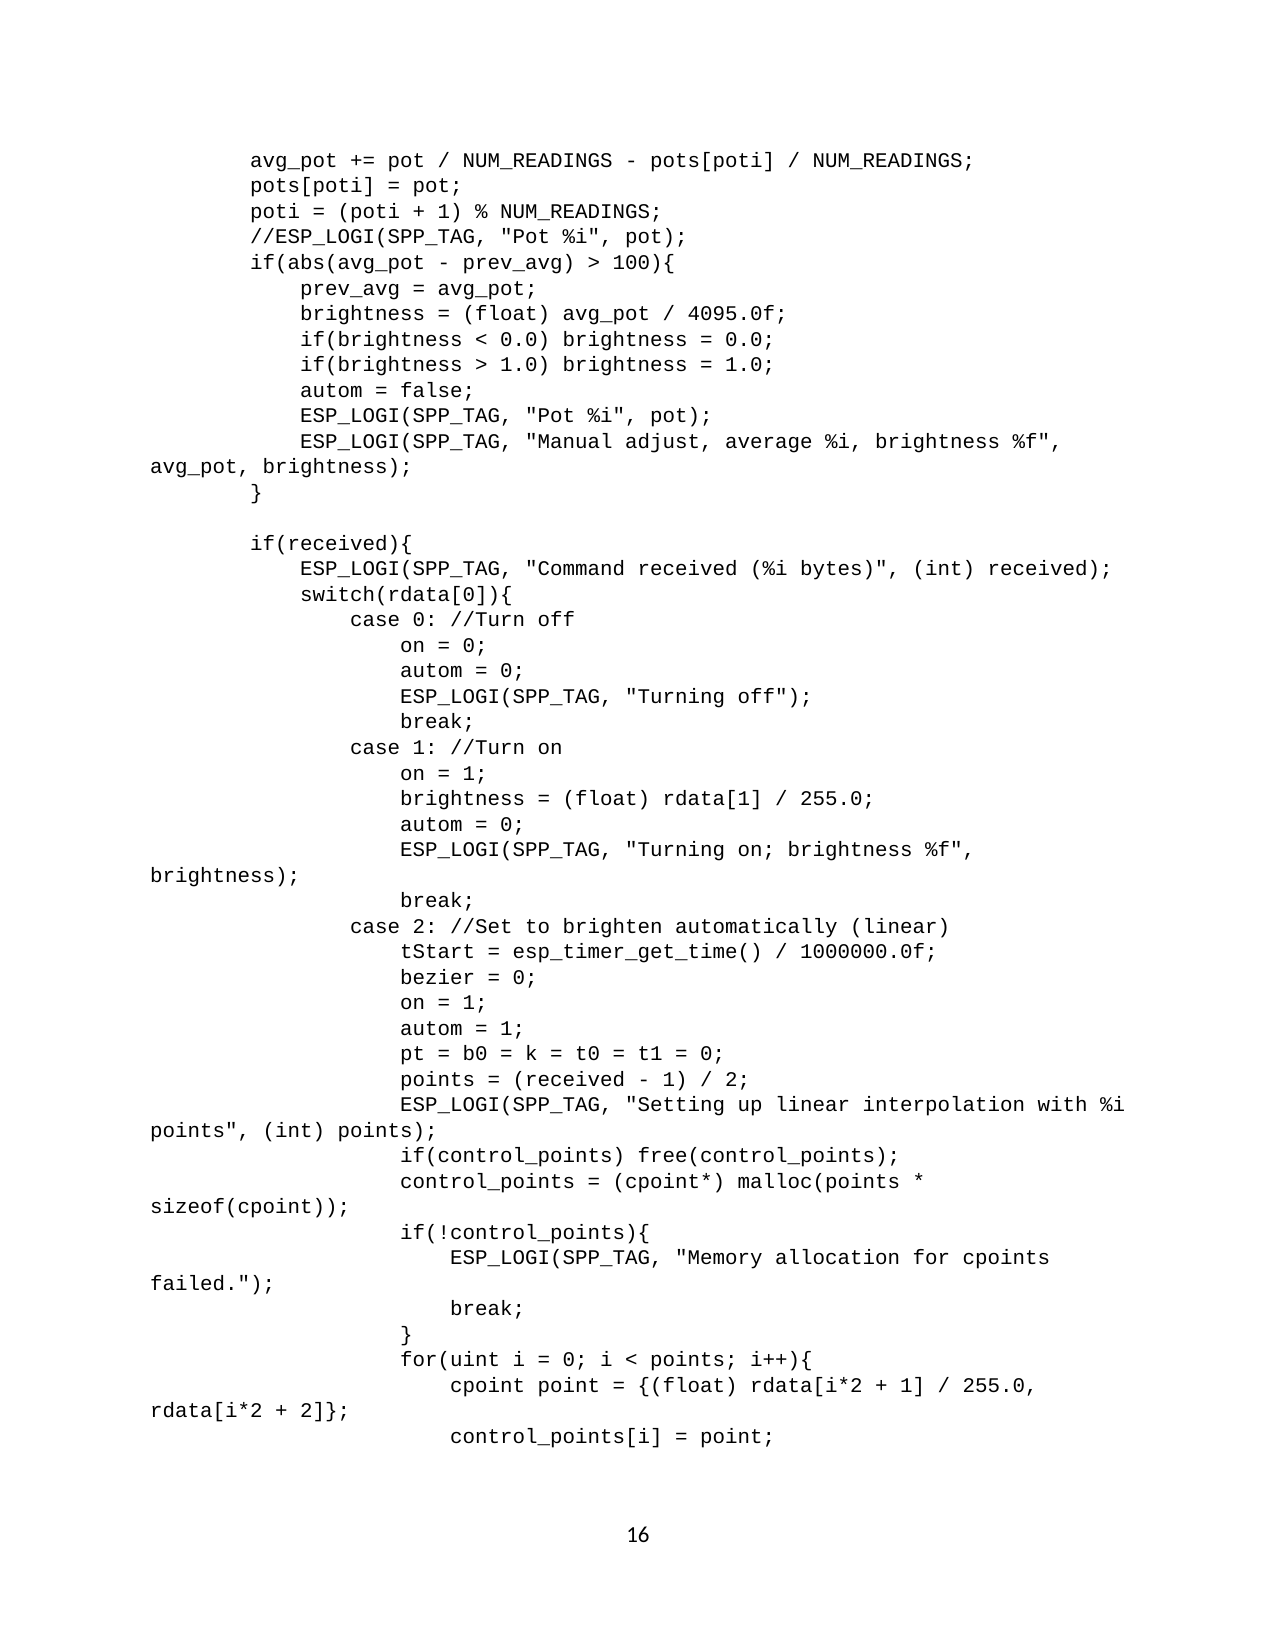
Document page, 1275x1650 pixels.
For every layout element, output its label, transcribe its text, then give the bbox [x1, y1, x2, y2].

text autom = 1; [150, 1018, 1125, 1041]
text switch(rdata[0]){ [150, 584, 1125, 607]
text brightness = (float) rdata[1] / 255.0; [150, 788, 1125, 812]
text } [150, 1324, 1125, 1348]
text brightness = (float) avg_pot / 4095.0f; [150, 303, 1125, 327]
text points = (received - 1) / 2; [150, 1069, 1125, 1092]
text if(abs(avg_pot - prev_avg) > 100){ [150, 252, 1125, 276]
text pt = b0 = k = t0 = t1 = 0; [150, 1043, 1125, 1067]
text ESP_LOGI(SPP_TAG, "Turning on; brightness %f", brightness); [150, 839, 1125, 888]
text case 2: //Set to brighten automatically (linear) [150, 916, 1125, 939]
text on = 1; [150, 992, 1125, 1016]
text cpoint point = {(float) rdata[i*2 + 1] / 255.0, rdata[i*2 + 2]}; [150, 1375, 1125, 1424]
text ESP_LOGI(SPP_TAG, "Memory allocation for cpoints failed."); [150, 1247, 1125, 1297]
text case 1: //Turn on [150, 737, 1125, 761]
text ESP_LOGI(SPP_TAG, "Manual adjust, average %i, brightness %f", avg_pot, brightness); [150, 431, 1125, 480]
text autom = 0; [150, 813, 1125, 837]
text bezier = 0; [150, 967, 1125, 990]
text if(brightness < 0.0) brightness = 0.0; [150, 329, 1125, 352]
text break; [150, 711, 1125, 735]
text ESP_LOGI(SPP_TAG, "Command received (%i bytes)", (int) received); [150, 558, 1125, 582]
text autom = false; [150, 380, 1125, 403]
text autom = 0; [150, 660, 1125, 684]
text case 0: //Turn off [150, 609, 1125, 633]
text avg_pot += pot / NUM_READINGS - pots[poti] / NUM_READINGS; [150, 150, 1125, 174]
text tStart = esp_timer_get_time() / 1000000.0f; [150, 941, 1125, 965]
text break; [150, 1298, 1125, 1322]
text ESP_LOGI(SPP_TAG, "Turning off"); [150, 686, 1125, 709]
text if(!control_points){ [150, 1222, 1125, 1246]
text on = 1; [150, 762, 1125, 786]
text break; [150, 890, 1125, 914]
text if(received){ [150, 533, 1125, 556]
text on = 0; [150, 635, 1125, 658]
text prev_avg = avg_pot; [150, 278, 1125, 301]
text //ESP_LOGI(SPP_TAG, "Pot %i", pot); [150, 227, 1125, 250]
text control_points[i] = point; [150, 1426, 1125, 1450]
text } [150, 482, 1125, 505]
text ESP_LOGI(SPP_TAG, "Pot %i", pot); [150, 405, 1125, 429]
text ESP_LOGI(SPP_TAG, "Setting up linear interpolation with %i points", (int) points); [150, 1094, 1125, 1143]
text control_points = (cpoint*) malloc(points * sizeof(cpoint)); [150, 1171, 1125, 1220]
text pots[poti] = pot; [150, 176, 1125, 199]
text poti = (poti + 1) % NUM_READINGS; [150, 201, 1125, 225]
text if(control_points) free(control_points); [150, 1145, 1125, 1169]
text if(brightness > 1.0) brightness = 1.0; [150, 354, 1125, 378]
text for(uint i = 0; i < points; i++){ [150, 1349, 1125, 1373]
